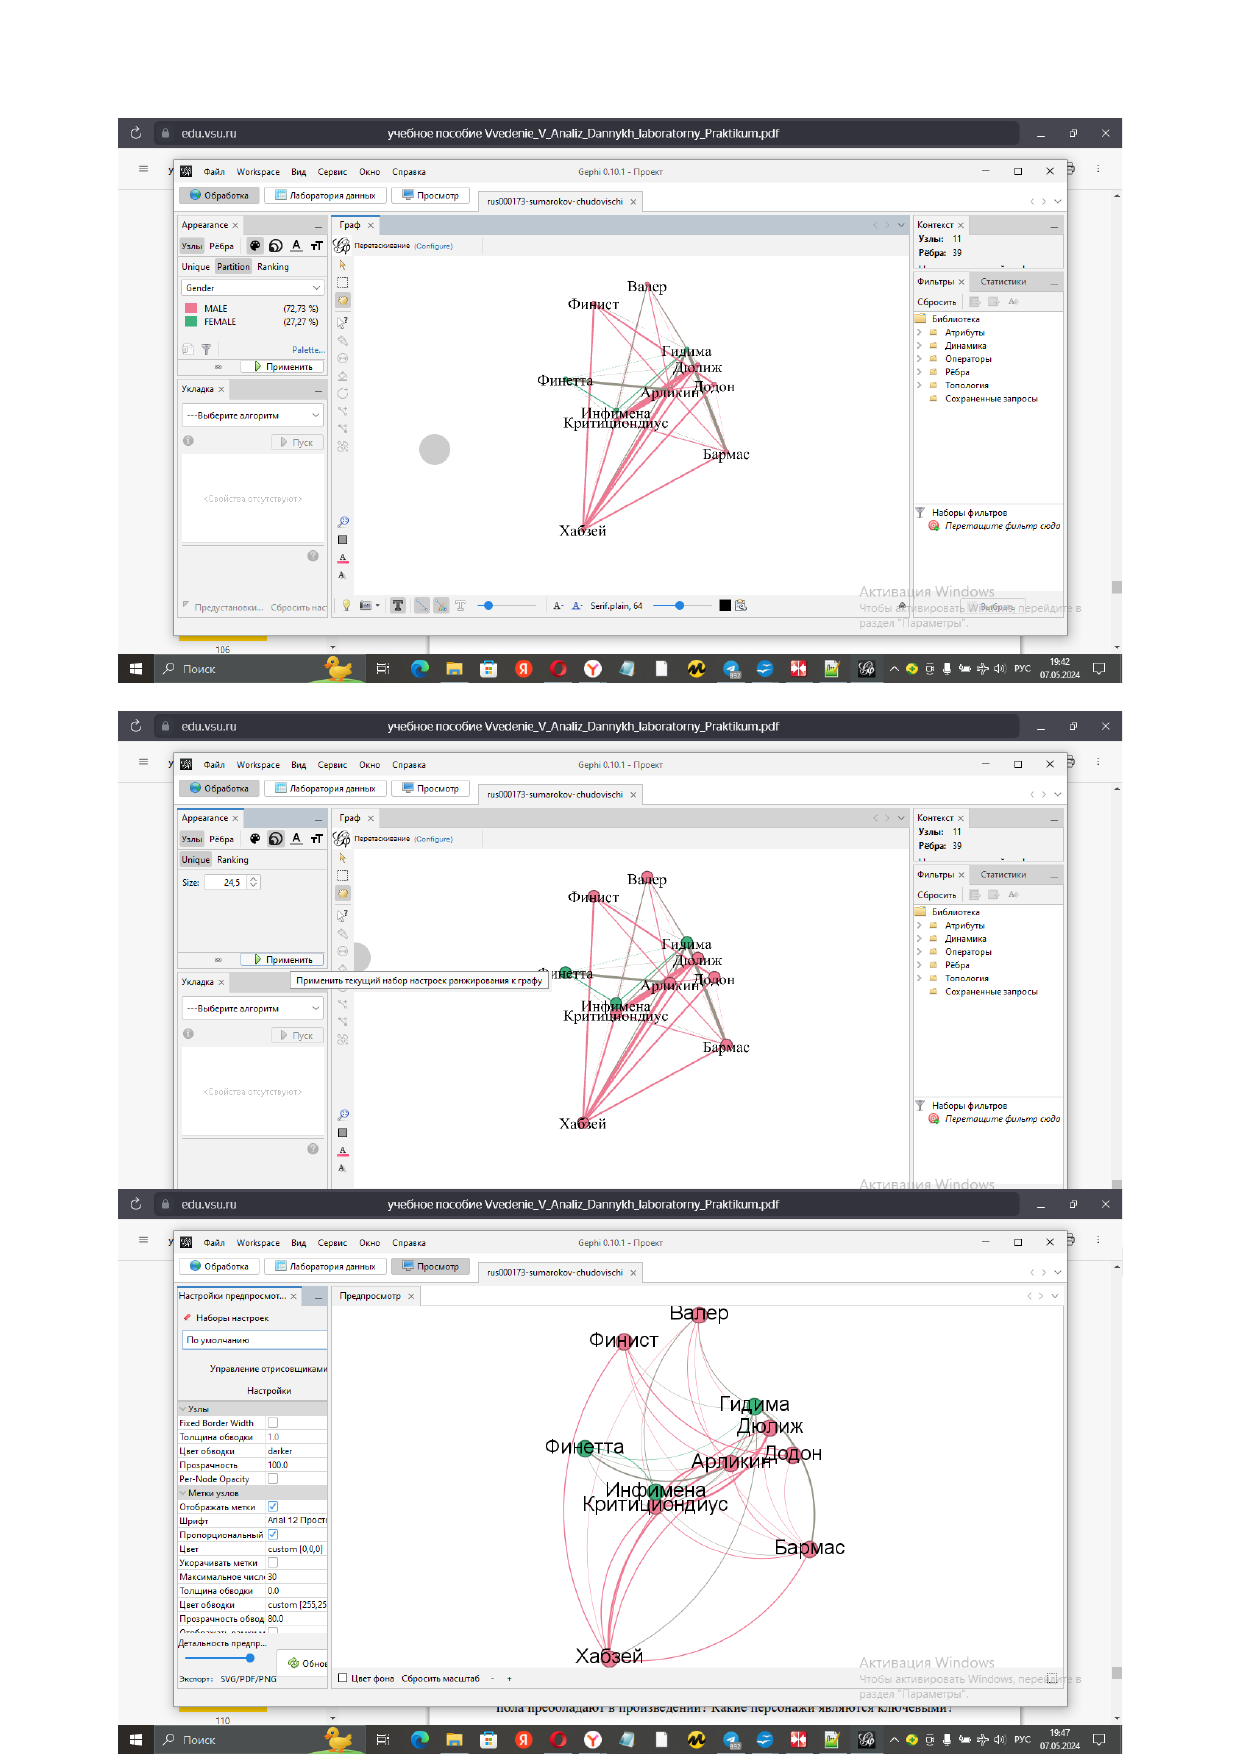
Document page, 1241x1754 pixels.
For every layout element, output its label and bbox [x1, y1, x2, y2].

picture [118, 118, 1123, 683]
picture [118, 711, 1123, 1754]
